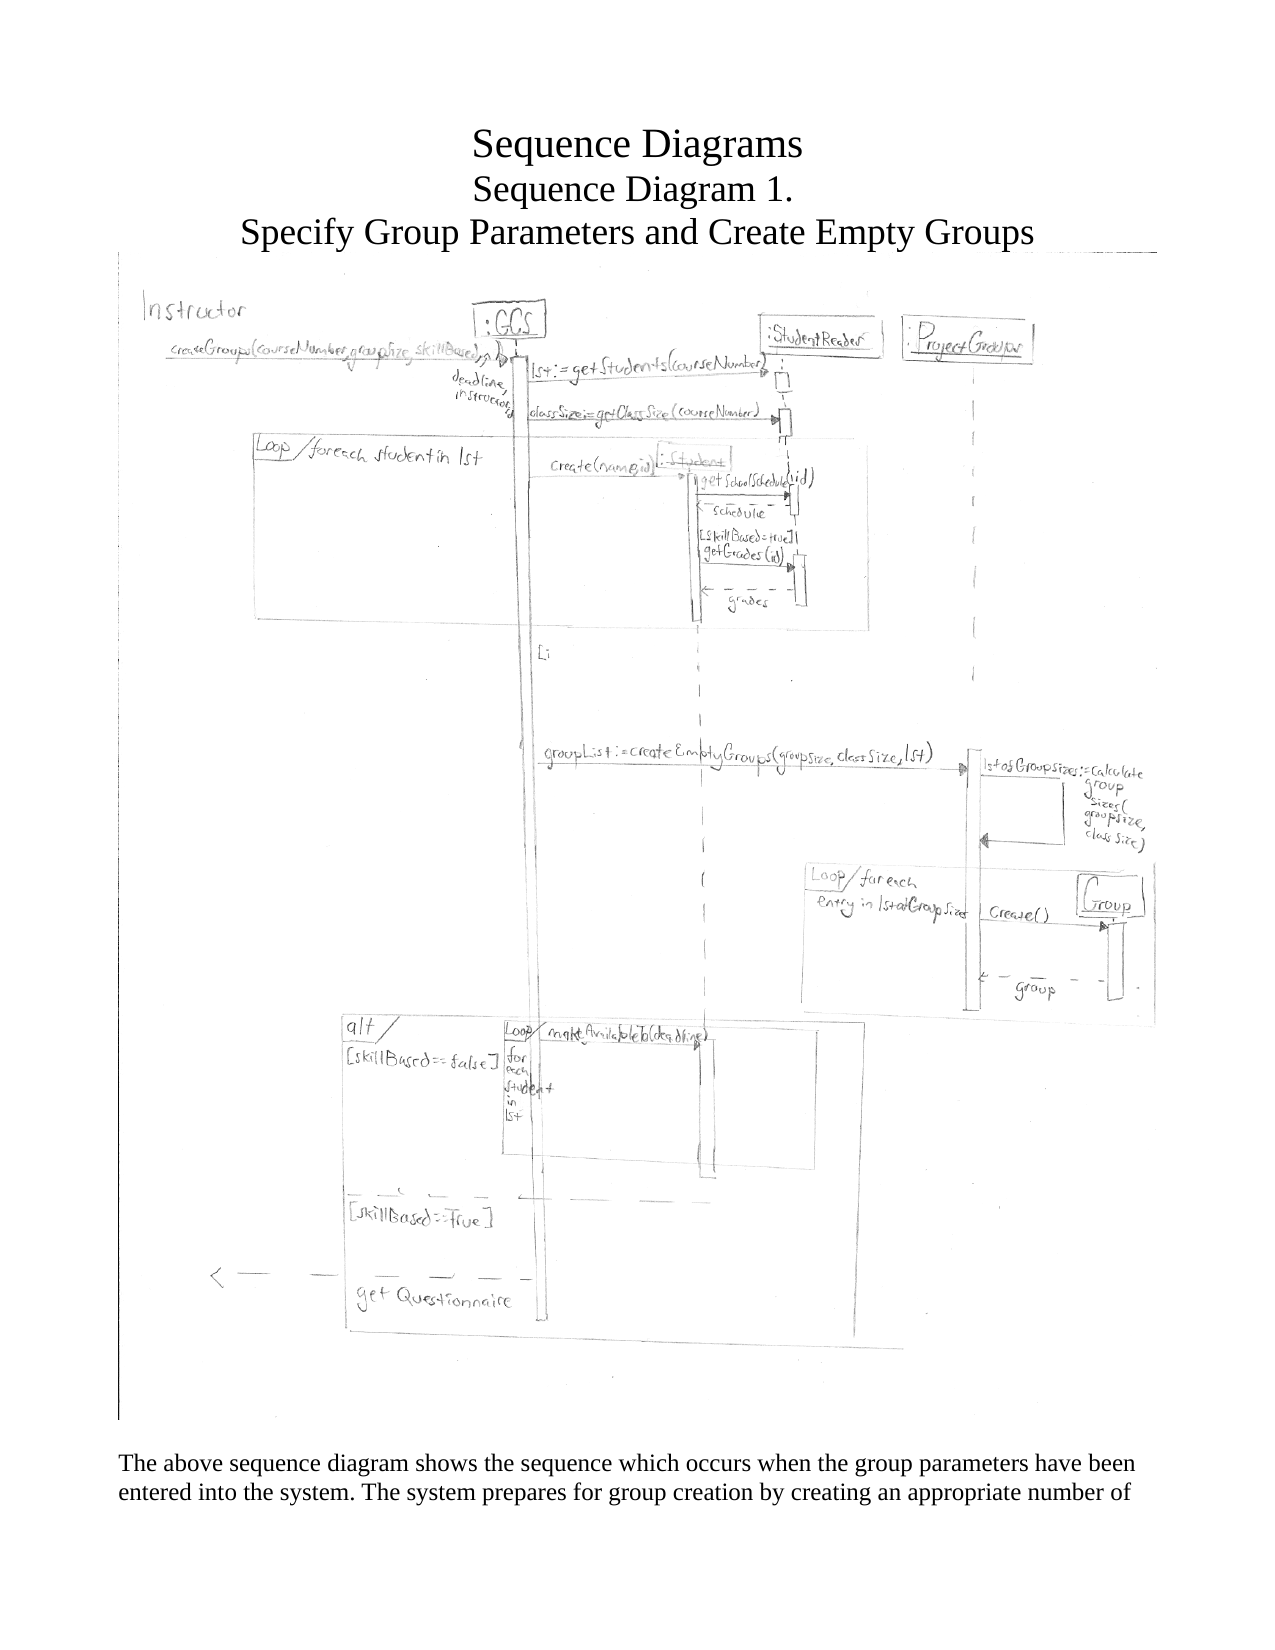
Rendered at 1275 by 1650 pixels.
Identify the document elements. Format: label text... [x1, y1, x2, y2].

text Sequence Diagrams [118, 118, 1157, 166]
picture [118, 252, 1157, 1420]
text Specify Group Parameters and Create Empty Groups [118, 209, 1157, 252]
text The above sequence diagram shows the sequence which occurs when the group parameters have been entered into the system. The system prepares for group creation by creating an appropriate number of [118, 1448, 1157, 1506]
text Sequence Diagram 1. [118, 166, 1157, 209]
